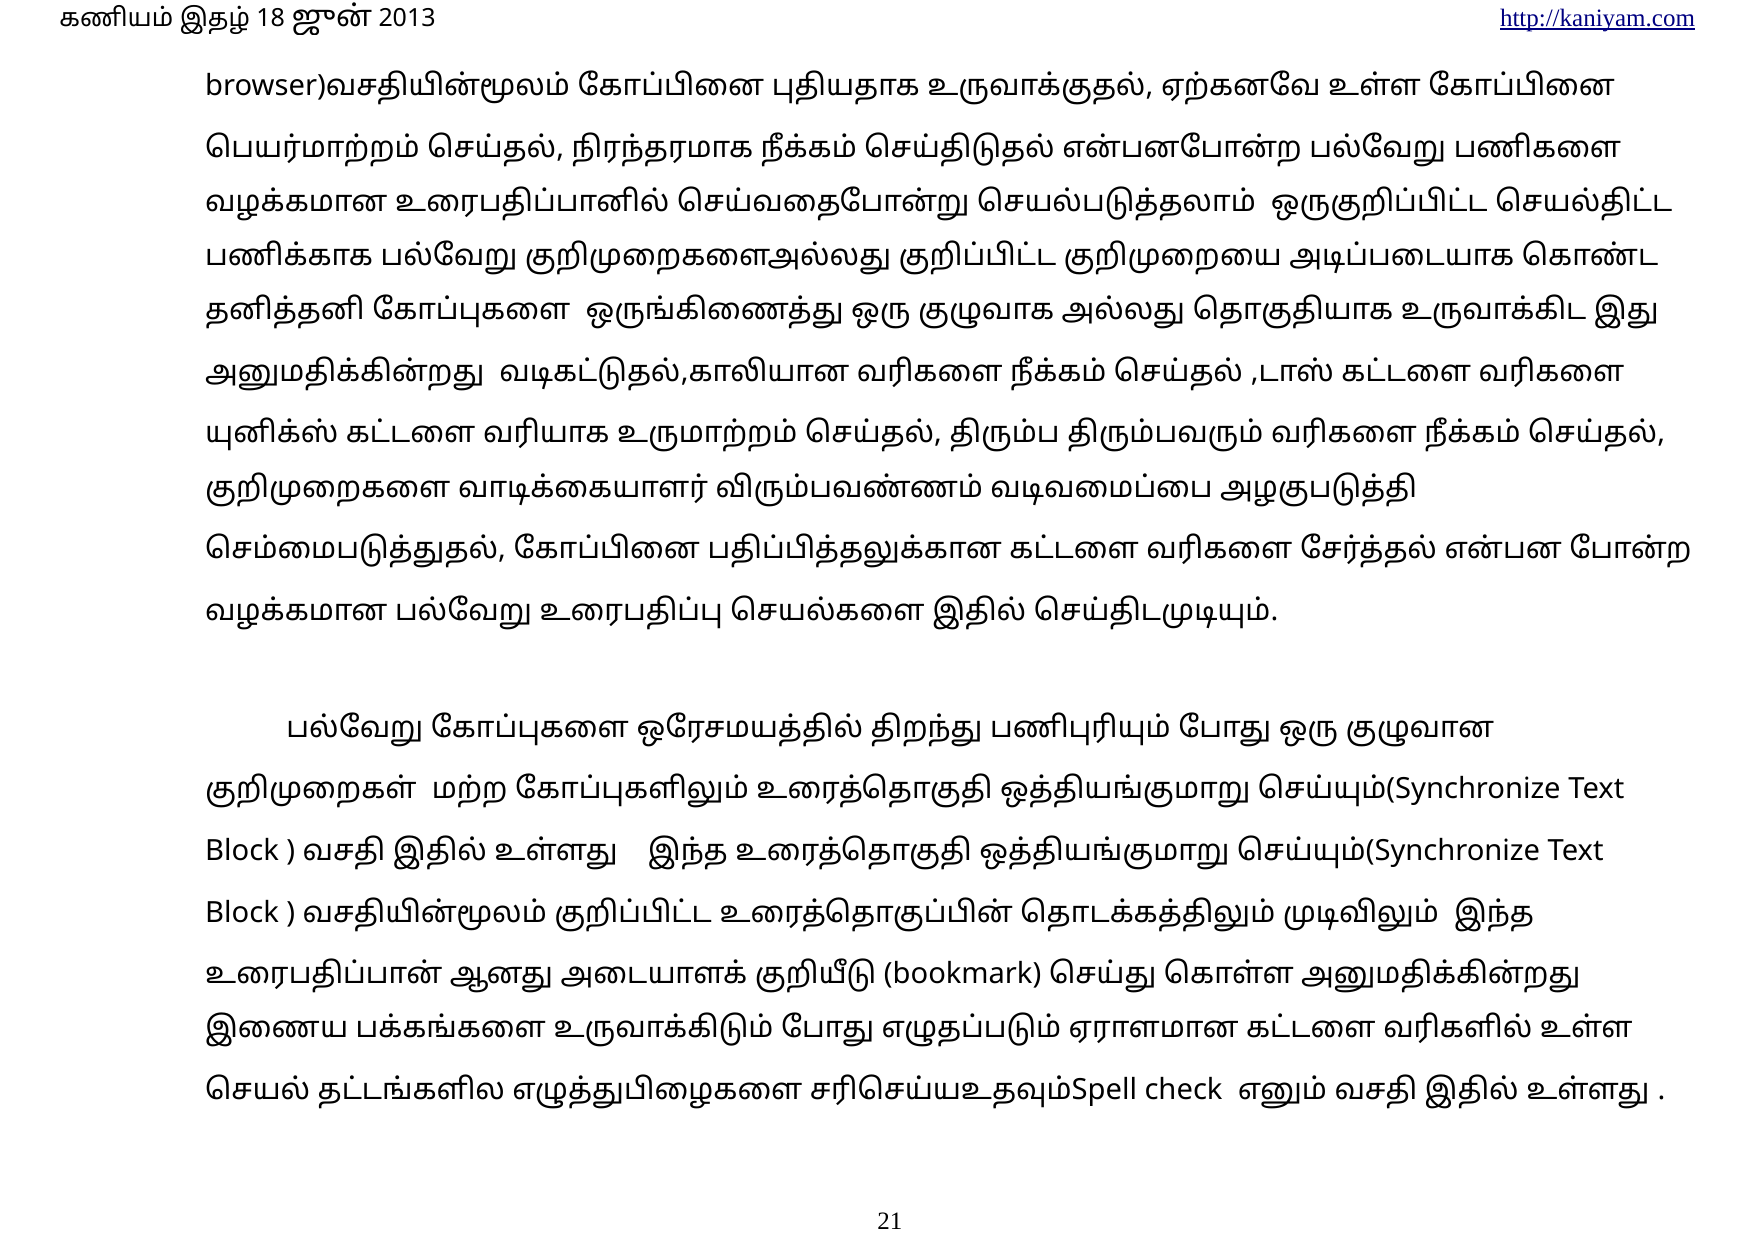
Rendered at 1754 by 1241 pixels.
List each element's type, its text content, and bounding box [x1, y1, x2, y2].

text பல்வேறு கோப்புகளை ஒரேசமயத்தில் திறந்து பணிபுரியும் போது ஒரு குழுவான குறிமுறைகள் மற்ற கோப்புகளிலும் உரைத்தொகுதி ஒத்தியங்குமாறு செய்யும்(Synchronize Text Block ) வசதி இதில் உள்ளது இந்த உரைத்தொகுதி ஒத்தியங்குமாறு செய்யும்(Synchronize Text Block ) வசதியின்மூலம் குறிப்பிட்ட உரைத்தொகுப்பின் தொடக்கத்திலும் முடிவிலும் இந்த உரைபதிப்பான் ஆனது அடையாளக் குறியீடு (bookmark) செய்து கொள்ள அனுமதிக்கின்றது இணைய பக்கங்களை உருவாக்கிடும் போது எழுதப்படும் ஏராளமான கட்டளை வரிகளில் உள்ள செயல் தட்டங்களில எழுத்துபிழைகளை சரிசெய்யஉதவும்Spell check எனும் வசதி இதில் உள்ளது . [205, 712, 1695, 1110]
text browser)வசதியின்மூலம் கோப்பினை புதியதாக உருவாக்குதல், ஏற்கனவே உள்ள கோப்பினை பெயர்மாற்றம் செய்தல், நிரந்தரமாக நீக்கம் செய்திடுதல் என்பனபோன்ற பல்வேறு பணிகளை வழக்கமான உரைபதிப்பானில் செய்வதைபோன்று செயல்படுத்தலாம் ஒருகுறிப்பிட்ட செயல்திட்ட பணிக்காக பல்வேறு குறிமுறைகளைஅல்லது குறிப்பிட்ட குறிமுறையை அடிப்படையாக கொண்ட தனித்தனி கோப்புகளை ஒருங்கிணைத்து ஒரு குழுவாக அல்லது தொகுதியாக உருவாக்கிட இது அனுமதிக்கின்றது வடிகட்டுதல்,காலியான வரிகளை நீக்கம் செய்தல் ,டாஸ் கட்டளை வரிகளை யுனிக்ஸ் கட்டளை வரியாக உருமாற்றம் செய்தல், திரும்ப திரும்பவரும் வரிகளை நீக்கம் செய்தல், குறிமுறைகளை வாடிக்கையாளர் விரும்பவண்ணம் வடிவமைப்பை அழகுபடுத்தி செம்மைபடுத்துதல், கோப்பினை பதிப்பித்தலுக்கான கட்டளை வரிகளை சேர்த்தல் என்பன போன்ற வழக்கமான பல்வேறு உரைபதிப்பு செயல்களை இதில் செய்திடமுடியும். [205, 64, 1695, 631]
